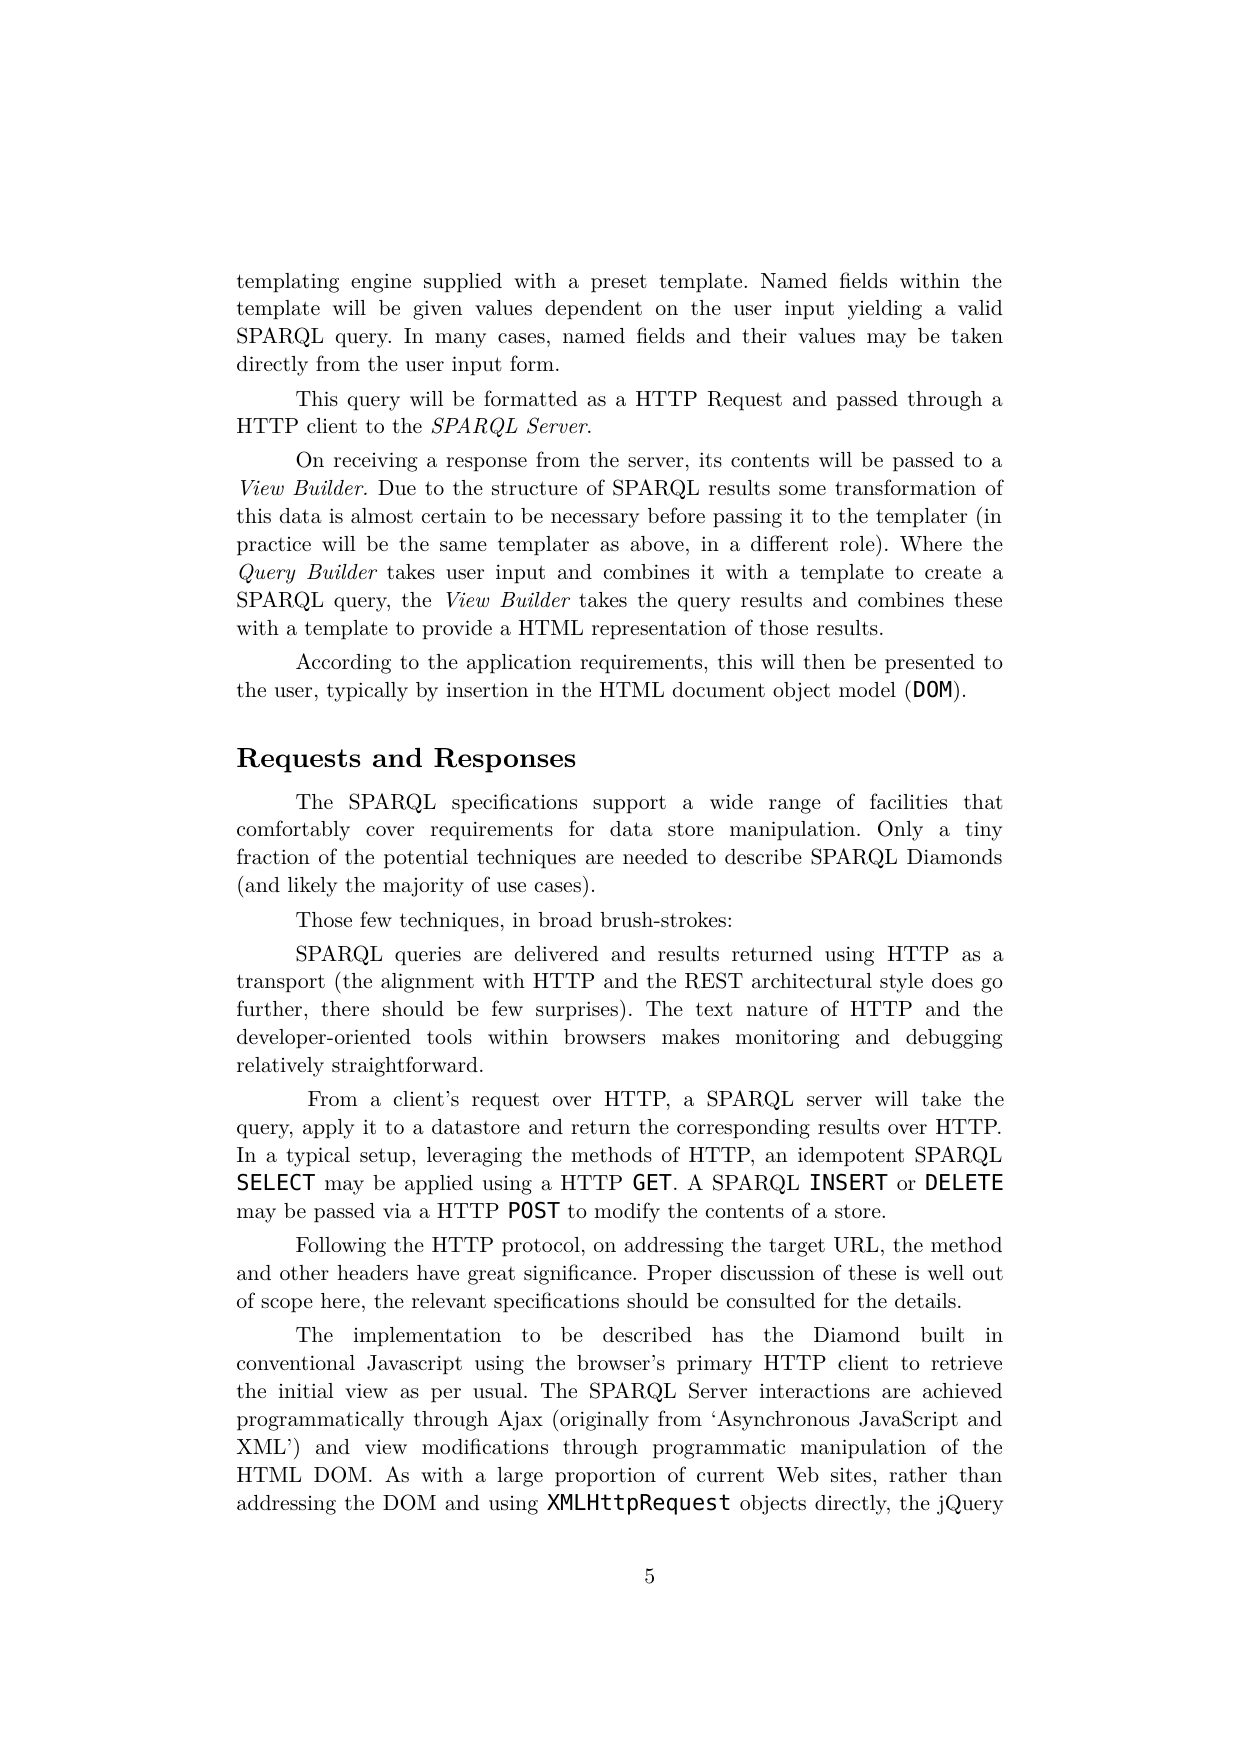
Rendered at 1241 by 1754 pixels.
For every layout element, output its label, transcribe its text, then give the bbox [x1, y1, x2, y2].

subtitle Requests and Responses [236, 739, 1004, 774]
text Those few techniques, in broad brush-strokes: [236, 905, 1004, 933]
text The SPARQL specifications support a wide range of facilities that comfortably cover requirements for data store manipulation. Only a tiny fraction of the potential techniques are needed to describe SPARQL Diamonds (and likely the majority of use cases). [236, 787, 1004, 899]
text From a client’s request over HTTP, a SPARQL server will take the query, apply it to a datastore and return the corresponding results over HTTP. In a typical setup, leveraging the methods of HTTP, an idempotent SPARQL SELECT may be applied using a HTTP GET. A SPARQL INSERT or DELETE may be passed via a HTTP POST to modify the contents of a store. [236, 1084, 1004, 1224]
text templating engine supplied with a preset template. Named fields within the template will be given values dependent on the user input yielding a valid SPARQL query. In many cases, named fields and their values may be taken directly from the user input form. [236, 266, 1004, 378]
text On receiving a response from the server, its contents will be passed to a View Builder. Due to the structure of SPARQL results some transformation of this data is almost certain to be necessary before passing it to the templater (in practice will be the same templater as above, in a different role). Where the Query Builder takes user input and combines it with a template to create a SPARQL query, the View Builder takes the query results and combines these with a template to provide a HTML representation of those results. [236, 446, 1004, 642]
text SPARQL queries are delivered and results returned using HTTP as a transport (the alignment with HTTP and the REST architectural style does go further, there should be few surprises). The text nature of HTTP and the developer-oriented tools within browsers makes monitoring and debugging relatively straightforward. [236, 939, 1004, 1079]
text The implementation to be described has the Diamond built in conventional Javascript using the browser’s primary HTTP client to retrieve the initial view as per usual. The SPARQL Server interactions are achieved programmatically through Ajax (originally from ‘Asynchronous JavaScript and XML’) and view modifications through programmatic manipulation of the HTML DOM. As with a large proportion of current Web sites, rather than addressing the DOM and using XMLHttpRequest objects directly, the jQuery [236, 1320, 1004, 1516]
text Following the HTTP protocol, on addressing the target URL, the method and other headers have great significance. Proper discussion of these is well out of scope here, the relevant specifications should be consulted for the details. [236, 1231, 1004, 1314]
text This query will be formatted as a HTTP Request and passed through a HTTP client to the SPARQL Server. [236, 384, 1004, 439]
text According to the application requirements, this will then be presented to the user, typically by insertion in the HTML document object model (DOM). [236, 647, 1004, 703]
